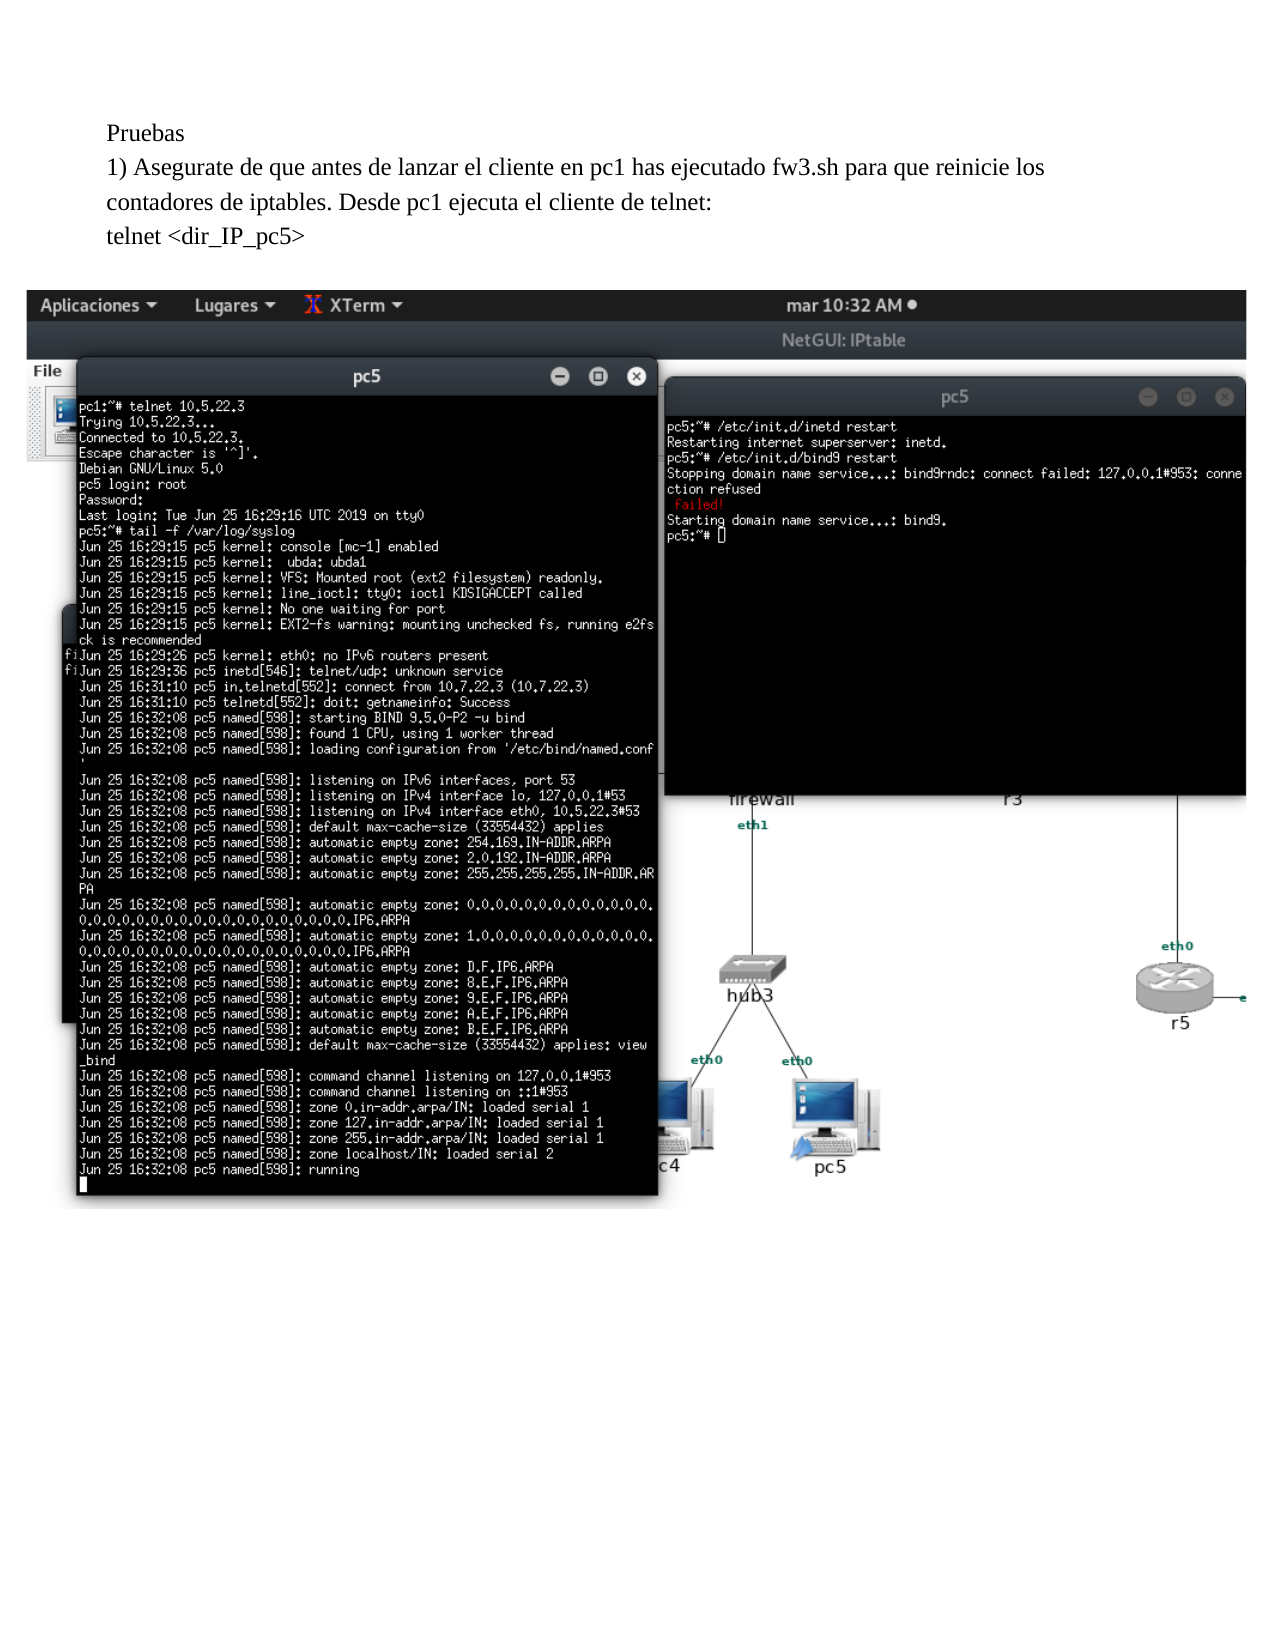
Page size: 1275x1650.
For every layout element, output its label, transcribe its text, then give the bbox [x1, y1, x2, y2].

picture [26, 290, 1247, 1209]
text contadores de iptables. Desde pc1 ejecuta el cliente de telnet: [106, 187, 1148, 216]
text telnet <dir_IP_pc5> [106, 221, 1148, 250]
text 1) Asegurate de que antes de lanzar el cliente en pc1 has ejecutado fw3.sh para que reinicie los [106, 152, 1148, 181]
text Pruebas [106, 118, 1148, 147]
